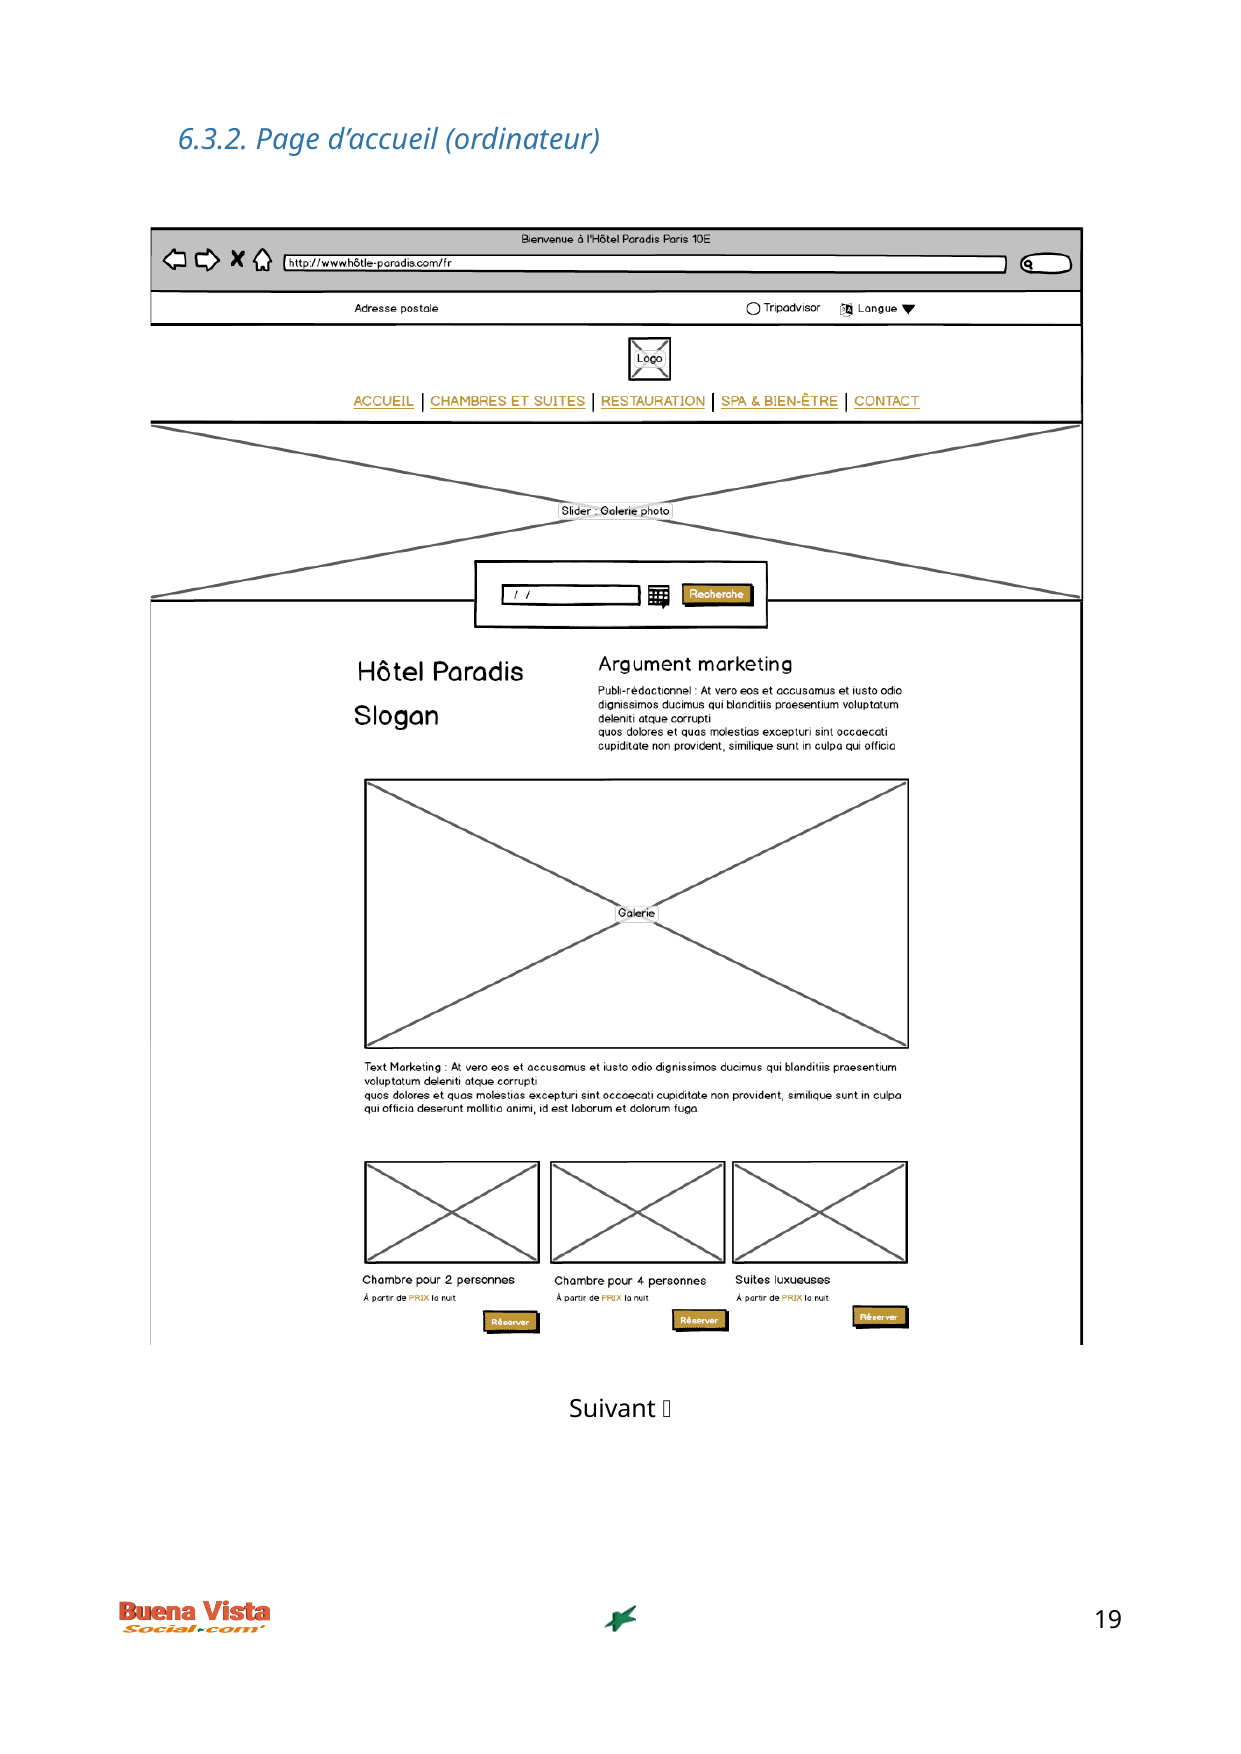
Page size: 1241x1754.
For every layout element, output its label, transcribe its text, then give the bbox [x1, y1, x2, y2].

subtitle 6.3.2. Page d’accueil (ordinateur) [177, 118, 1122, 158]
picture [118, 1600, 271, 1637]
picture [150, 227, 1084, 1345]
picture [604, 1603, 636, 1636]
text Suivant  [118, 1390, 1122, 1424]
